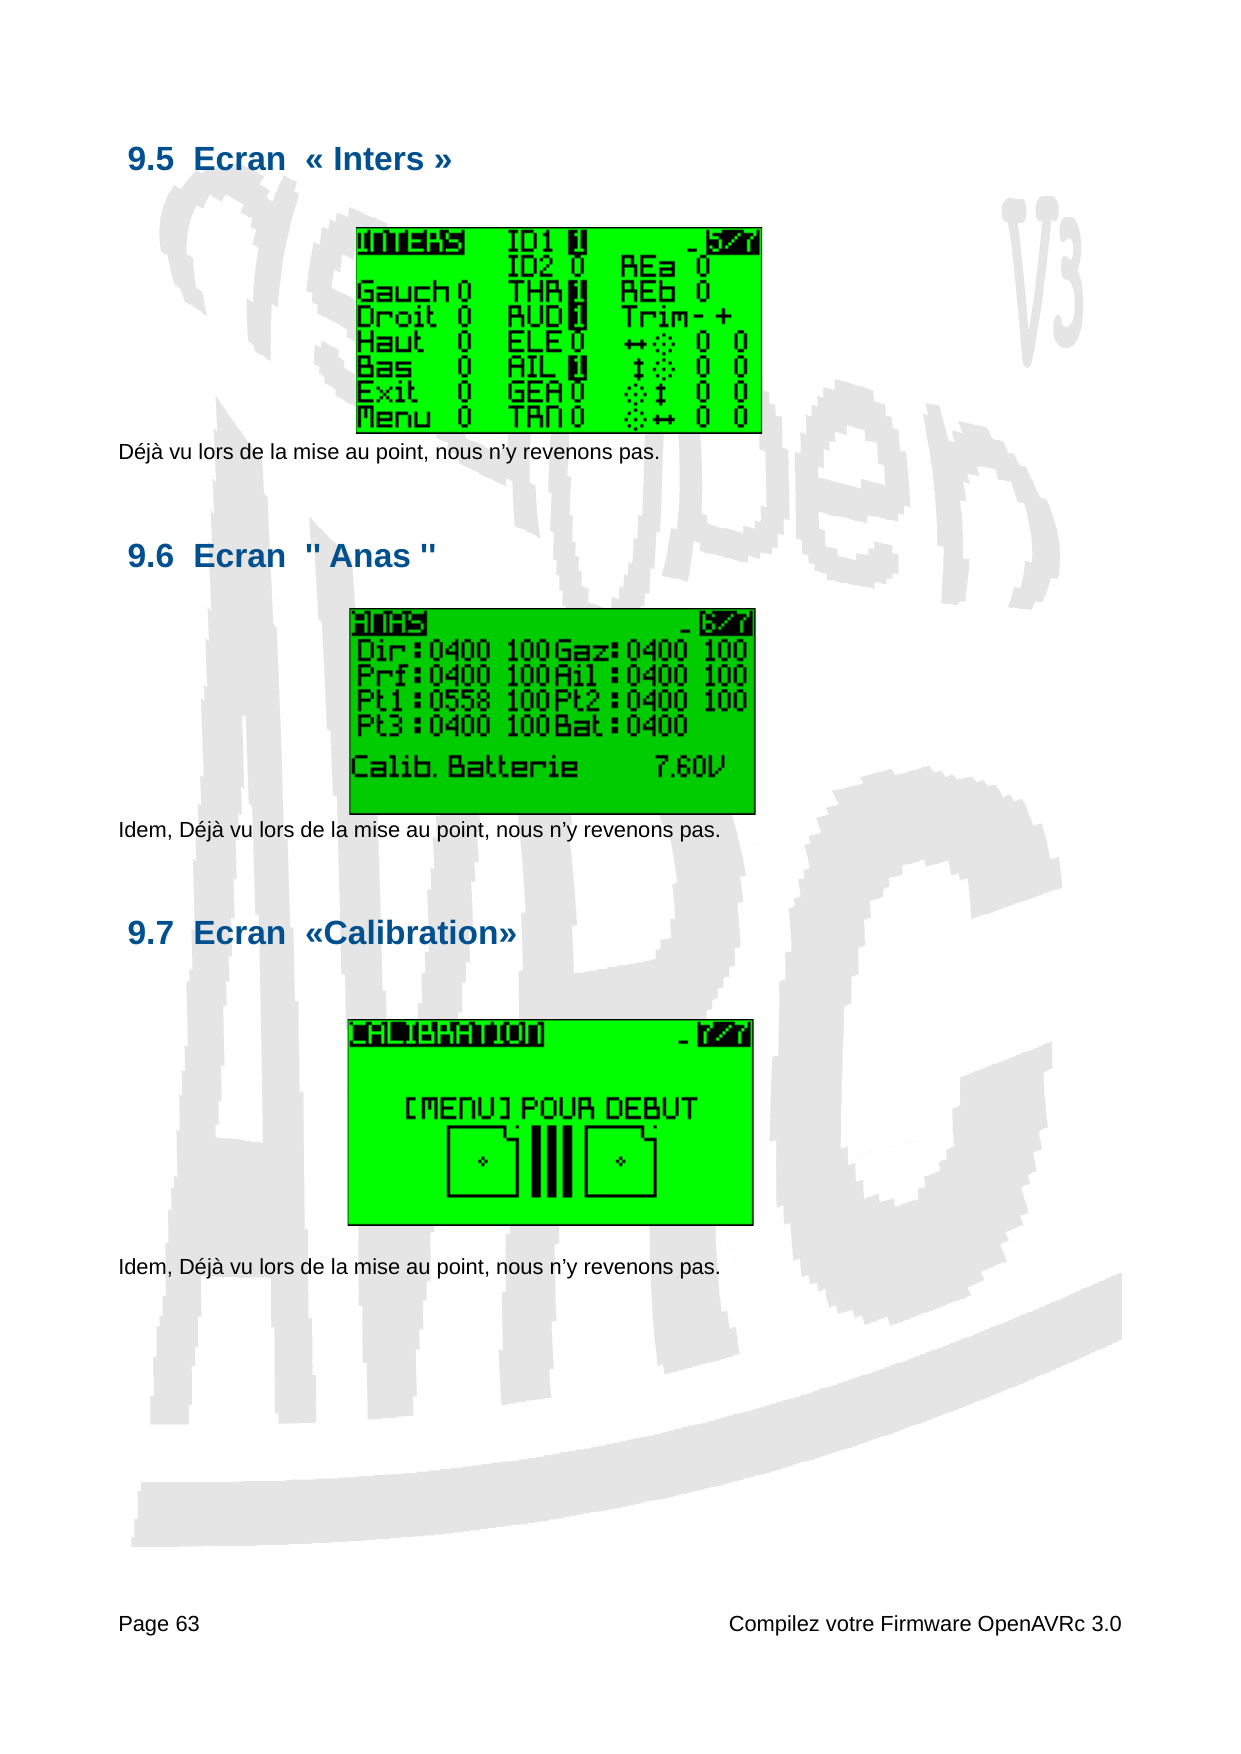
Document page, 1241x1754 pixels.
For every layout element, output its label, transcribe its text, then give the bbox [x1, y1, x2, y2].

subtitle Ecran '' Anas '' [118, 536, 1122, 574]
text Idem, Déjà vu lors de la mise au point, nous n’y revenons pas. [118, 816, 1122, 842]
subtitle Ecran «Calibration» [118, 913, 1122, 952]
text Déjà vu lors de la mise au point, nous n’y revenons pas. [118, 439, 1122, 464]
subtitle Ecran « Inters » [118, 139, 1122, 178]
text Idem, Déjà vu lors de la mise au point, nous n’y revenons pas. [118, 1254, 1122, 1279]
picture [356, 227, 763, 434]
picture [347, 1019, 754, 1226]
picture [349, 608, 756, 815]
